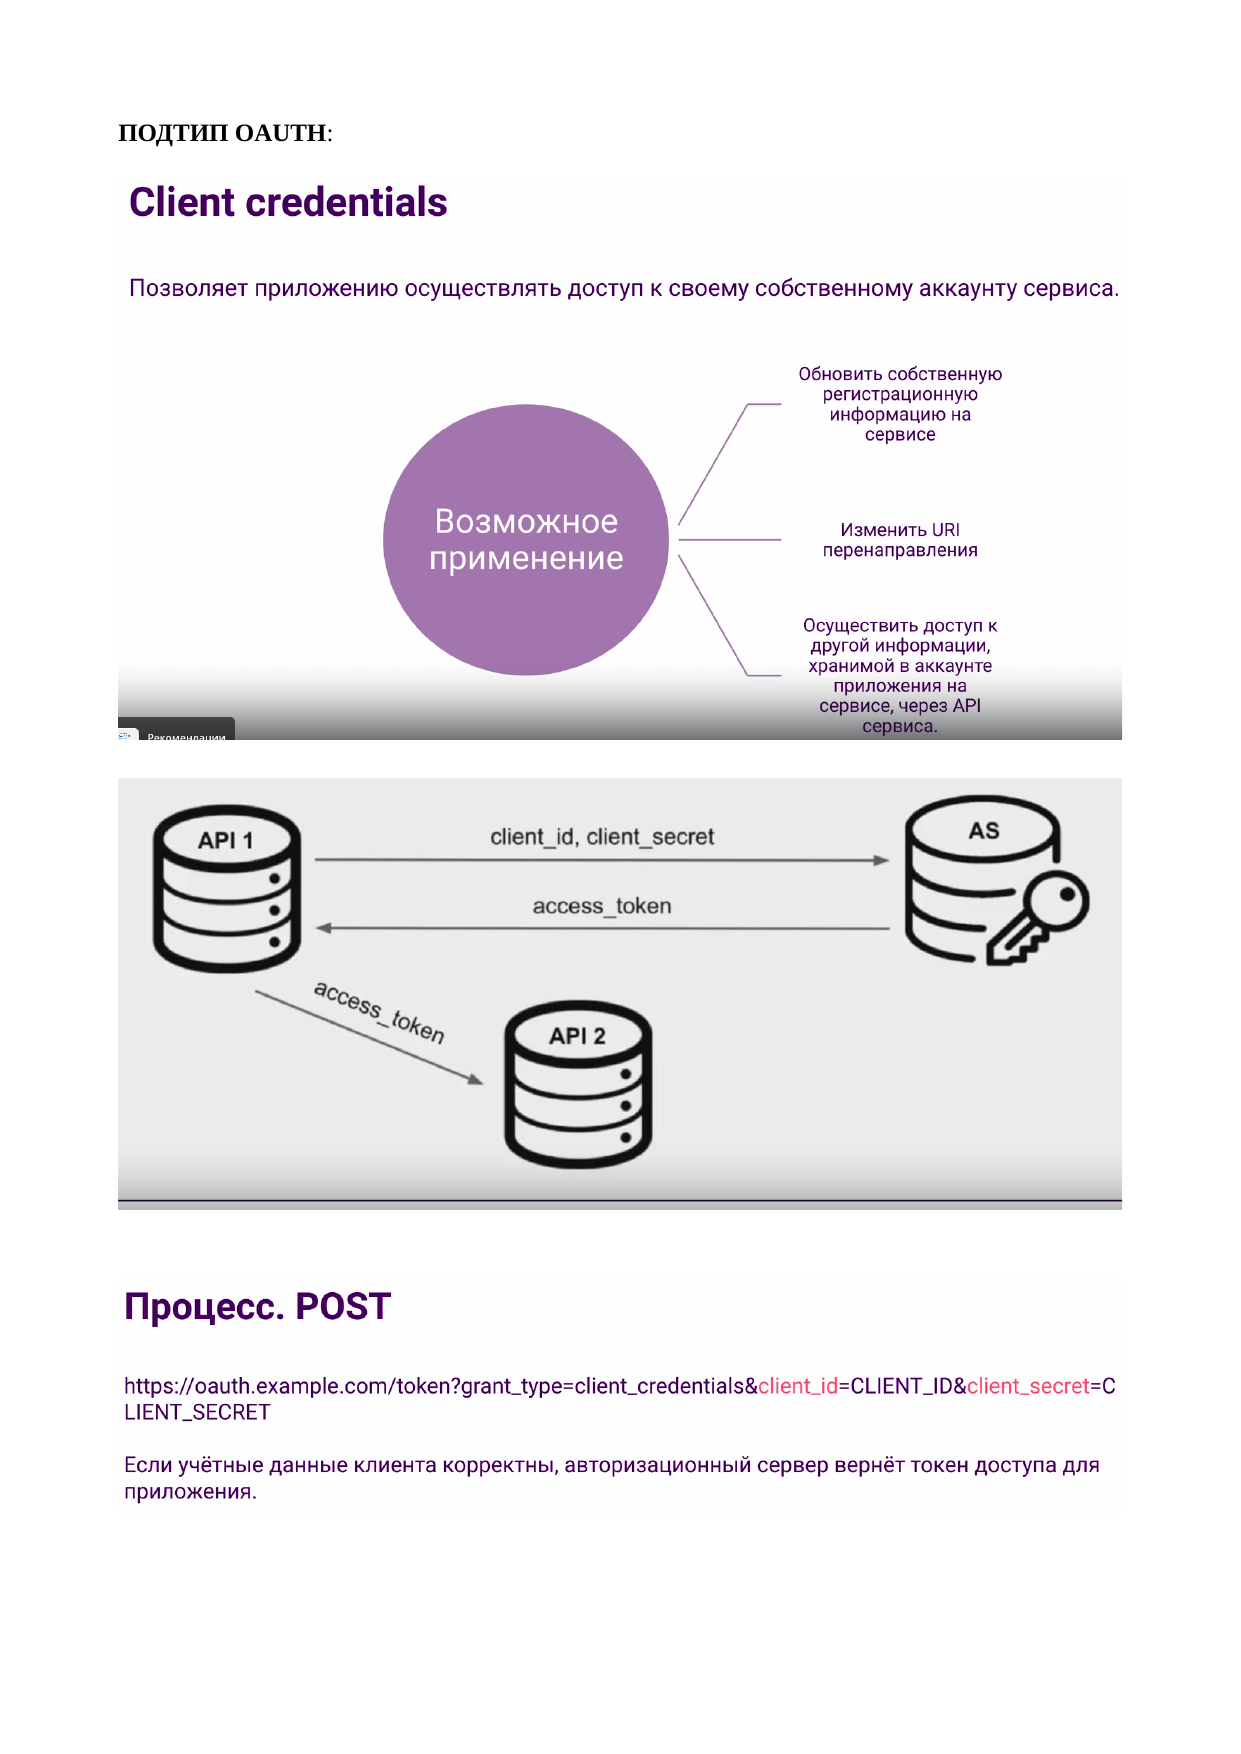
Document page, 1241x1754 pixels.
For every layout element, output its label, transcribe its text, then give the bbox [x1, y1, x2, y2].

picture [118, 1276, 1123, 1516]
text ПОДТИП OAUTH: [118, 118, 1122, 147]
picture [118, 175, 1123, 740]
picture [118, 778, 1123, 1210]
